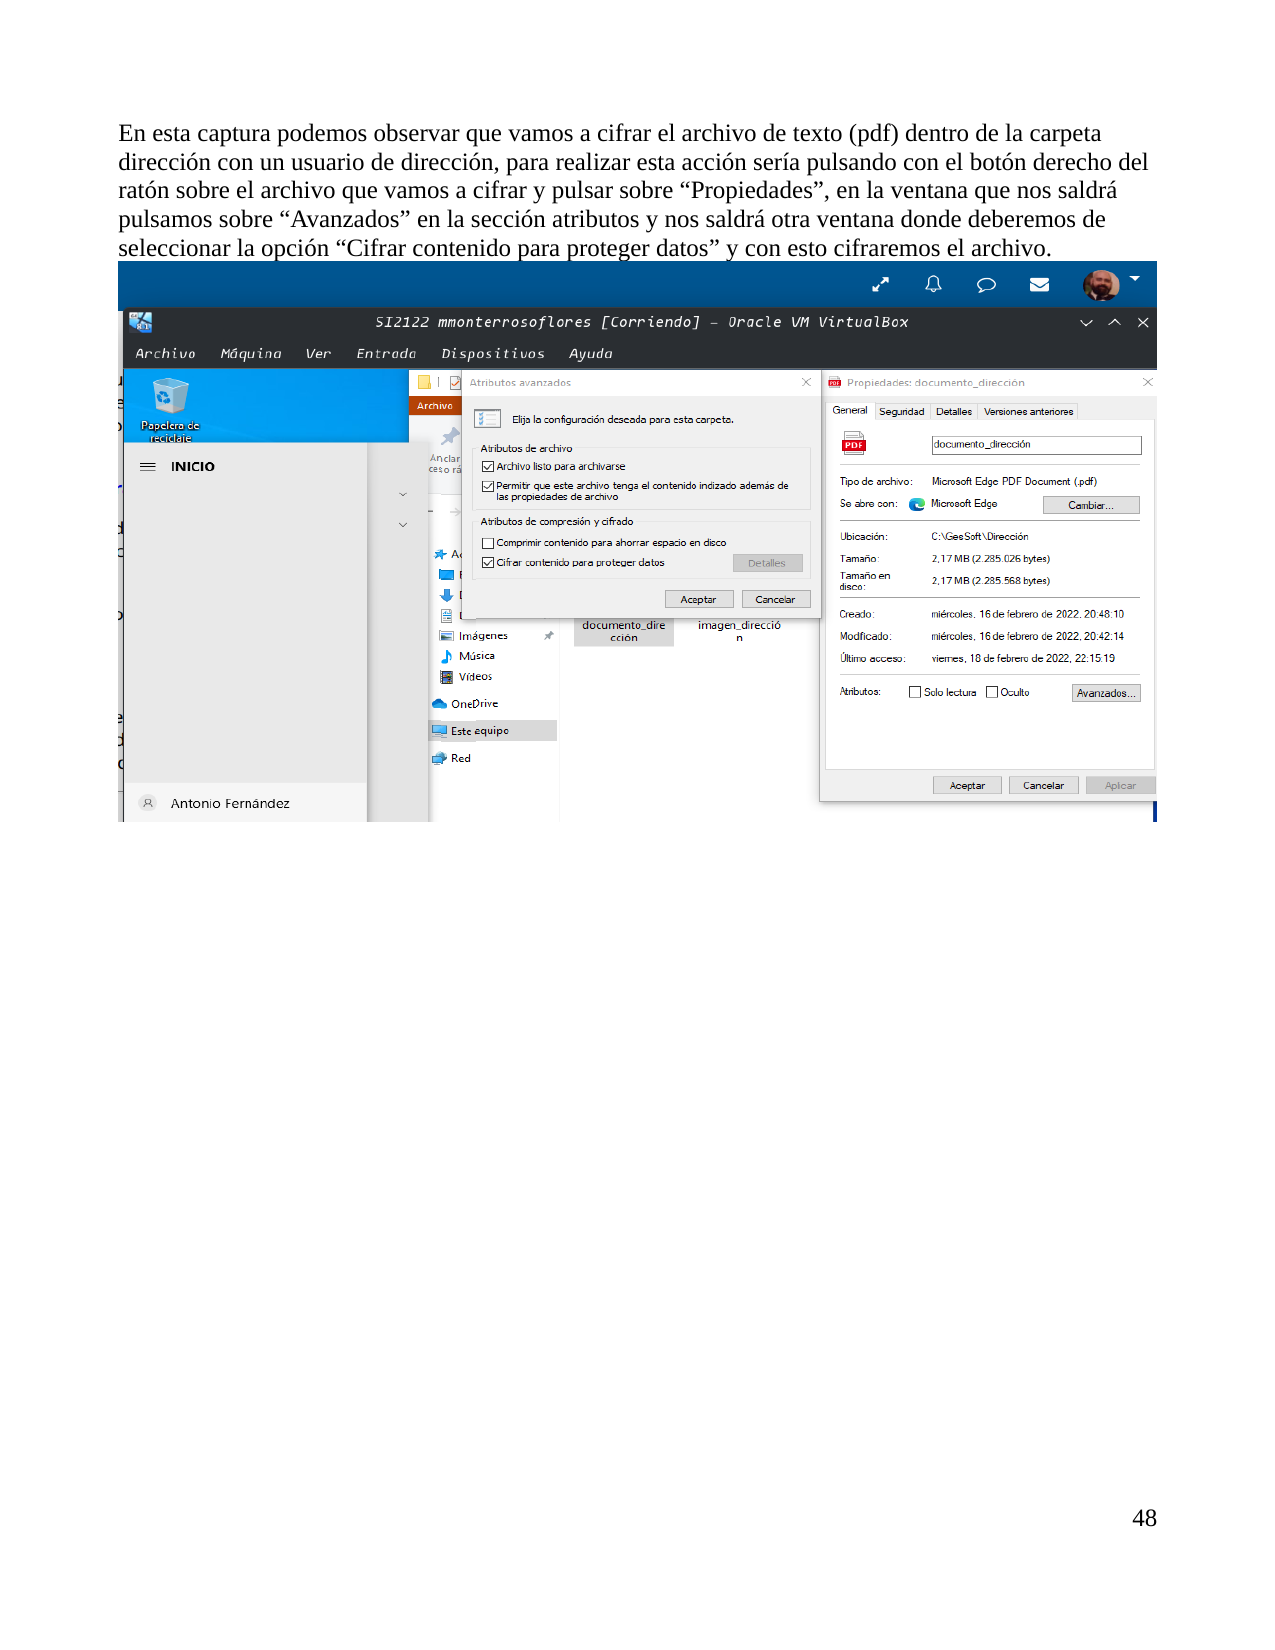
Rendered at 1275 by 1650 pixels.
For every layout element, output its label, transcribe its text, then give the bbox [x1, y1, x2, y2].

picture [118, 261, 1157, 822]
table_header [118, 822, 1157, 851]
text En esta captura podemos observar que vamos a cifrar el archivo de texto (pdf) dentro de la carpeta dirección con un usuario de dirección, para realizar esta acción sería pulsando con el botón derecho del ratón sobre el archivo que vamos a cifrar y pulsar sobre “Propiedades”, en la ventana que nos saldrá pulsamos sobre “Avanzados” en la sección atributos y nos saldrá otra ventana donde deberemos de seleccionar la opción “Cifrar contenido para proteger datos” y con esto cifraremos el archivo. [118, 118, 1157, 261]
